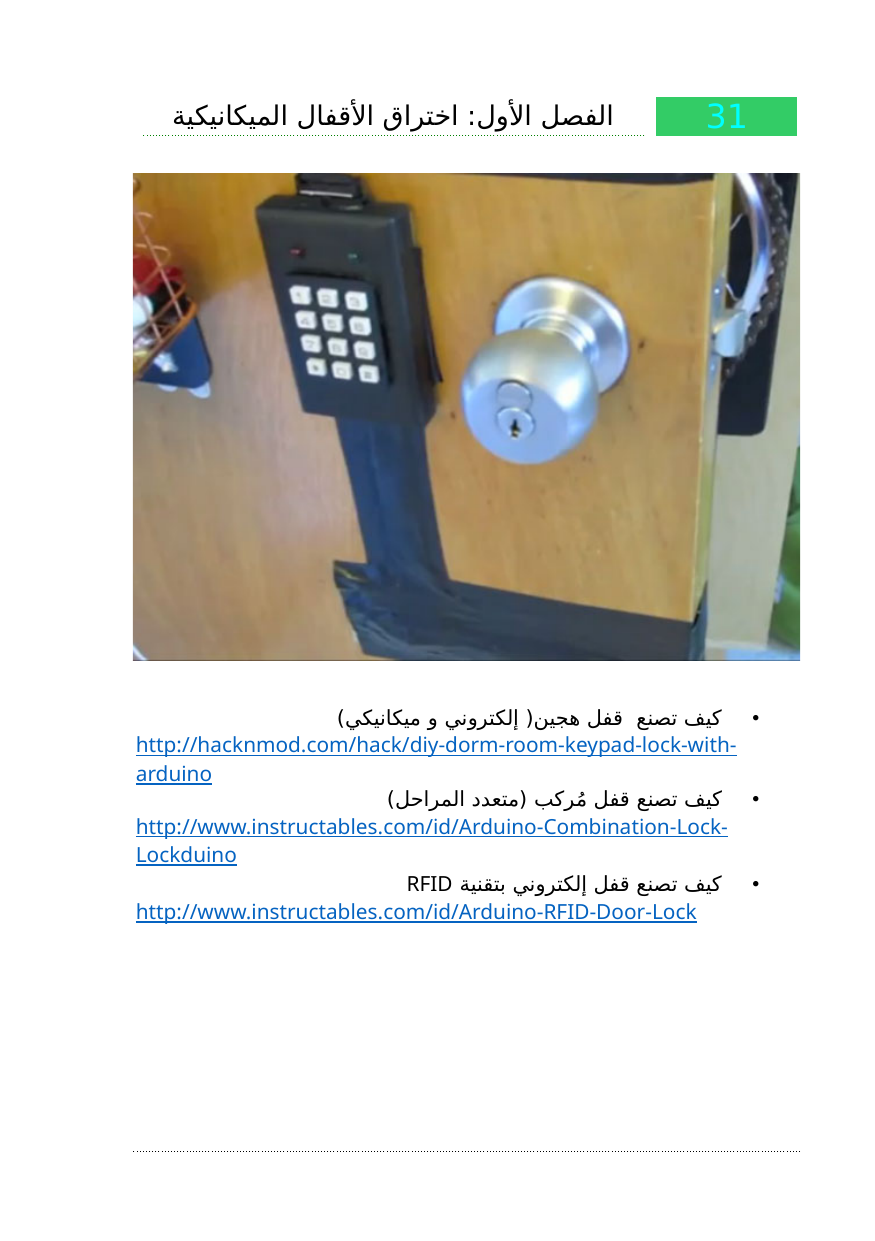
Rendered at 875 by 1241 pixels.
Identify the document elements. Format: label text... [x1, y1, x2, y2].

list كيف تصنع قفل هجين( إلكتروني و ميكانيكي) [136, 706, 760, 731]
text http://www.instructables.com/id/Arduino-Combination-Lock-Lockduino [136, 812, 797, 869]
picture [132, 173, 801, 661]
list كيف تصنع قفل مُركب (متعدد المراحل) [136, 787, 760, 812]
text http://hacknmod.com/hack/diy-dorm-room-keypad-lock-with-arduino [136, 731, 797, 787]
list كيف تصنع قفل إلكتروني بتقنية RFID [136, 869, 760, 897]
text http://www.instructables.com/id/Arduino-RFID-Door-Lock [136, 897, 797, 926]
